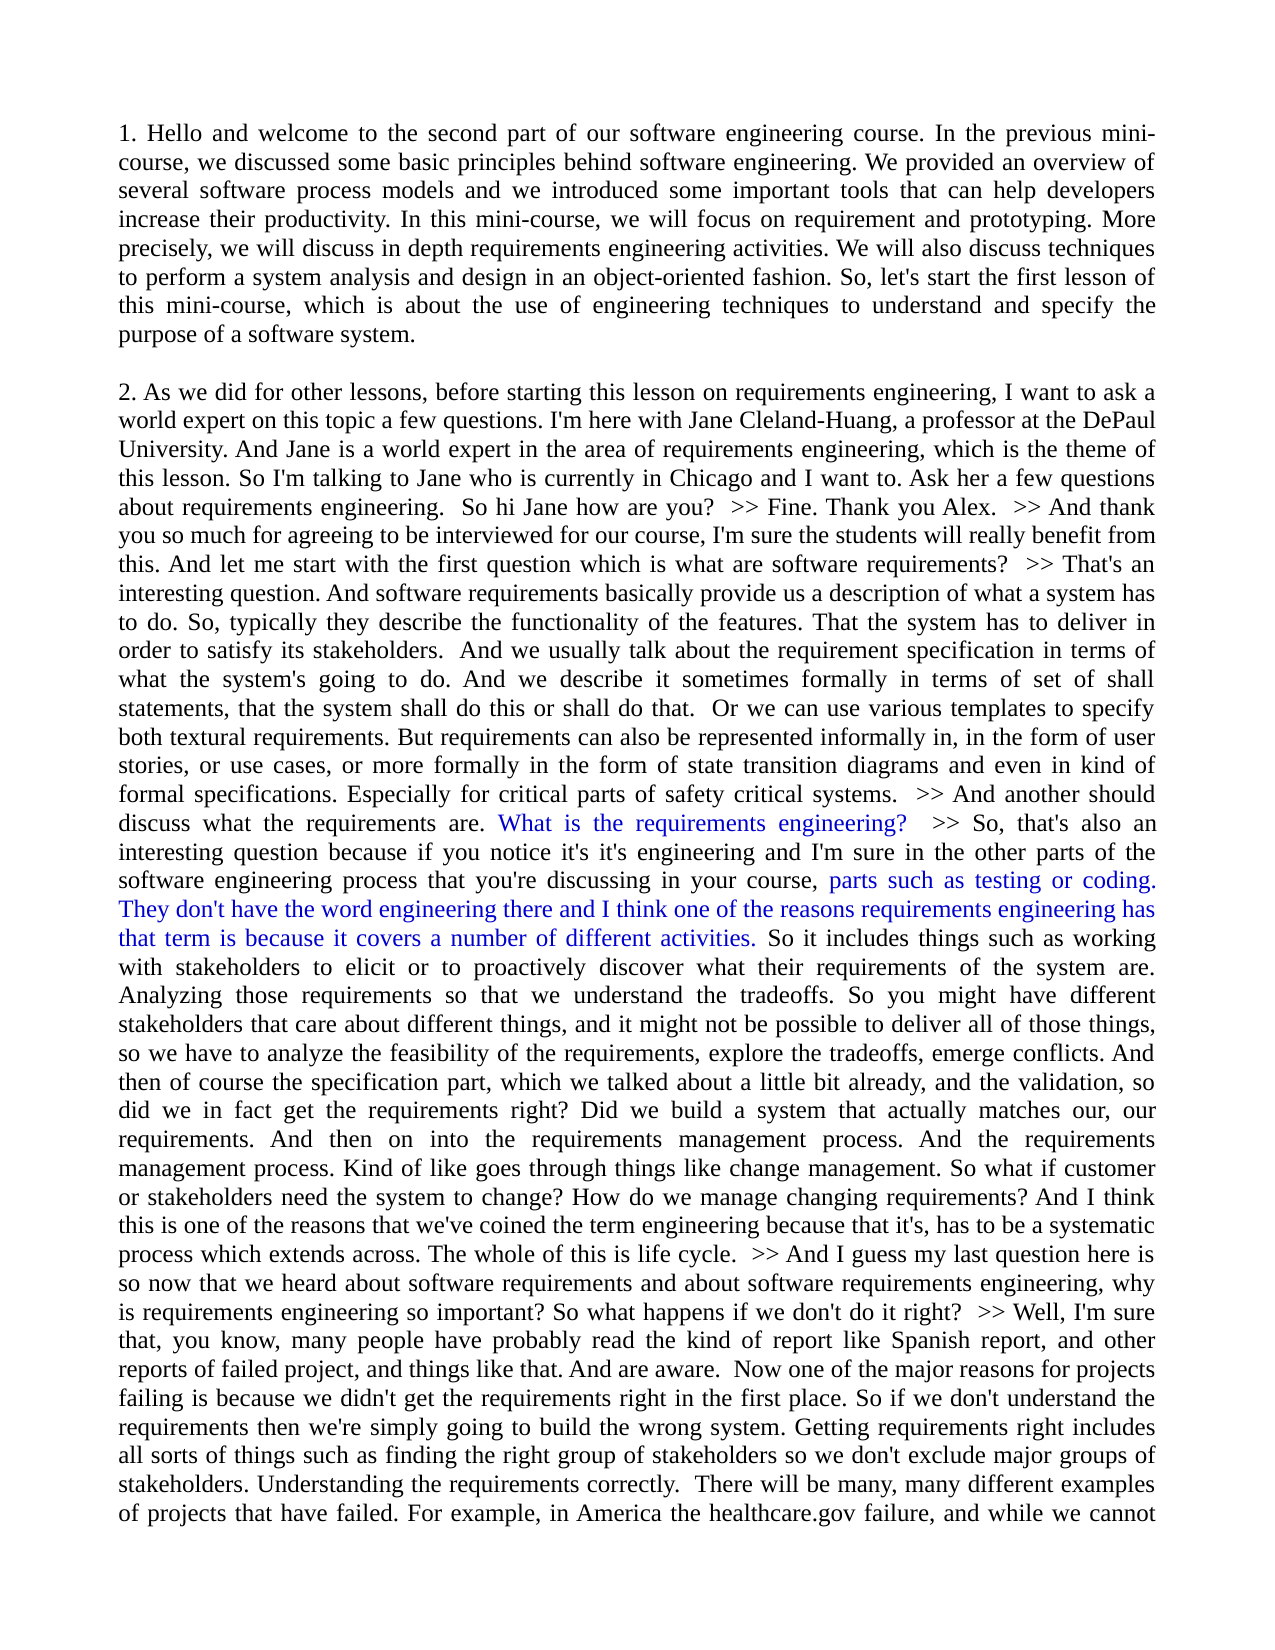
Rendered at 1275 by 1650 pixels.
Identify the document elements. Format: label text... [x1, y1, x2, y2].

text 1. Hello and welcome to the second part of our software engineering course. In the previous mini-course, we discussed some basic principles behind software engineering. We provided an overview of several software process models and we introduced some important tools that can help developers increase their productivity. In this mini-course, we will focus on requirement and prototyping. More precisely, we will discuss in depth requirements engineering activities. We will also discuss techniques to perform a system analysis and design in an object-oriented fashion. So, let's start the first lesson of this mini-course, which is about the use of engineering techniques to understand and specify the purpose of a software system. [118, 118, 1157, 348]
text 2. As we did for other lessons, before starting this lesson on requirements engineering, I want to ask a world expert on this topic a few questions. I'm here with Jane Cleland-Huang, a professor at the DePaul University. And Jane is a world expert in the area of requirements engineering, which is the theme of this lesson. So I'm talking to Jane who is currently in Chicago and I want to. Ask her a few questions about requirements engineering. So hi Jane how are you? >> Fine. Thank you Alex. >> And thank you so much for agreeing to be interviewed for our course, I'm sure the students will really benefit from this. And let me start with the first question which is what are software requirements? >> That's an interesting question. And software requirements basically provide us a description of what a system has to do. So, typically they describe the functionality of the features. That the system has to deliver in order to satisfy its stakeholders. And we usually talk about the requirement specification in terms of what the system's going to do. And we describe it sometimes formally in terms of set of shall statements, that the system shall do this or shall do that. Or we can use various templates to specify both textural requirements. But requirements can also be represented informally in, in the form of user stories, or use cases, or more formally in the form of state transition diagrams and even in kind of formal specifications. Especially for critical parts of safety critical systems. >> And another should discuss what the requirements are. What is the requirements engineering? >> So, that's also an interesting question because if you notice it's it's engineering and I'm sure in the other parts of the software engineering process that you're discussing in your course, parts such as testing or coding. They don't have the word engineering there and I think one of the reasons requirements engineering has that term is because it covers a number of different activities. So it includes things such as working with stakeholders to elicit or to proactively discover what their requirements of the system are. Analyzing those requirements so that we understand the tradeoffs. So you might have different stakeholders that care about different things, and it might not be possible to deliver all of those things, so we have to analyze the feasibility of the requirements, explore the tradeoffs, emerge conflicts. And then of course the specification part, which we talked about a little bit already, and the validation, so did we in fact get the requirements right? Did we build a system that actually matches our, our requirements. And then on into the requirements management process. And the requirements management process. Kind of like goes through things like change management. So what if customer or stakeholders need the system to change? How do we manage changing requirements? And I think this is one of the reasons that we've coined the term engineering because that it's, has to be a systematic process which extends across. The whole of this is life cycle. >> And I guess my last question here is so now that we heard about software requirements and about software requirements engineering, why is requirements engineering so important? So what happens if we don't do it right? >> Well, I'm sure that, you know, many people have probably read the kind of report like Spanish report, and other reports of failed project, and things like that. And are aware. Now one of the major reasons for projects failing is because we didn't get the requirements right in the first place. So if we don't understand the requirements then we're simply going to build the wrong system. Getting requirements right includes all sorts of things such as finding the right group of stakeholders so we don't exclude major groups of stakeholders. Understanding the requirements correctly. There will be many, many different examples of projects that have failed. For example, in America the healthcare.gov failure, and while we cannot [118, 377, 1157, 1527]
